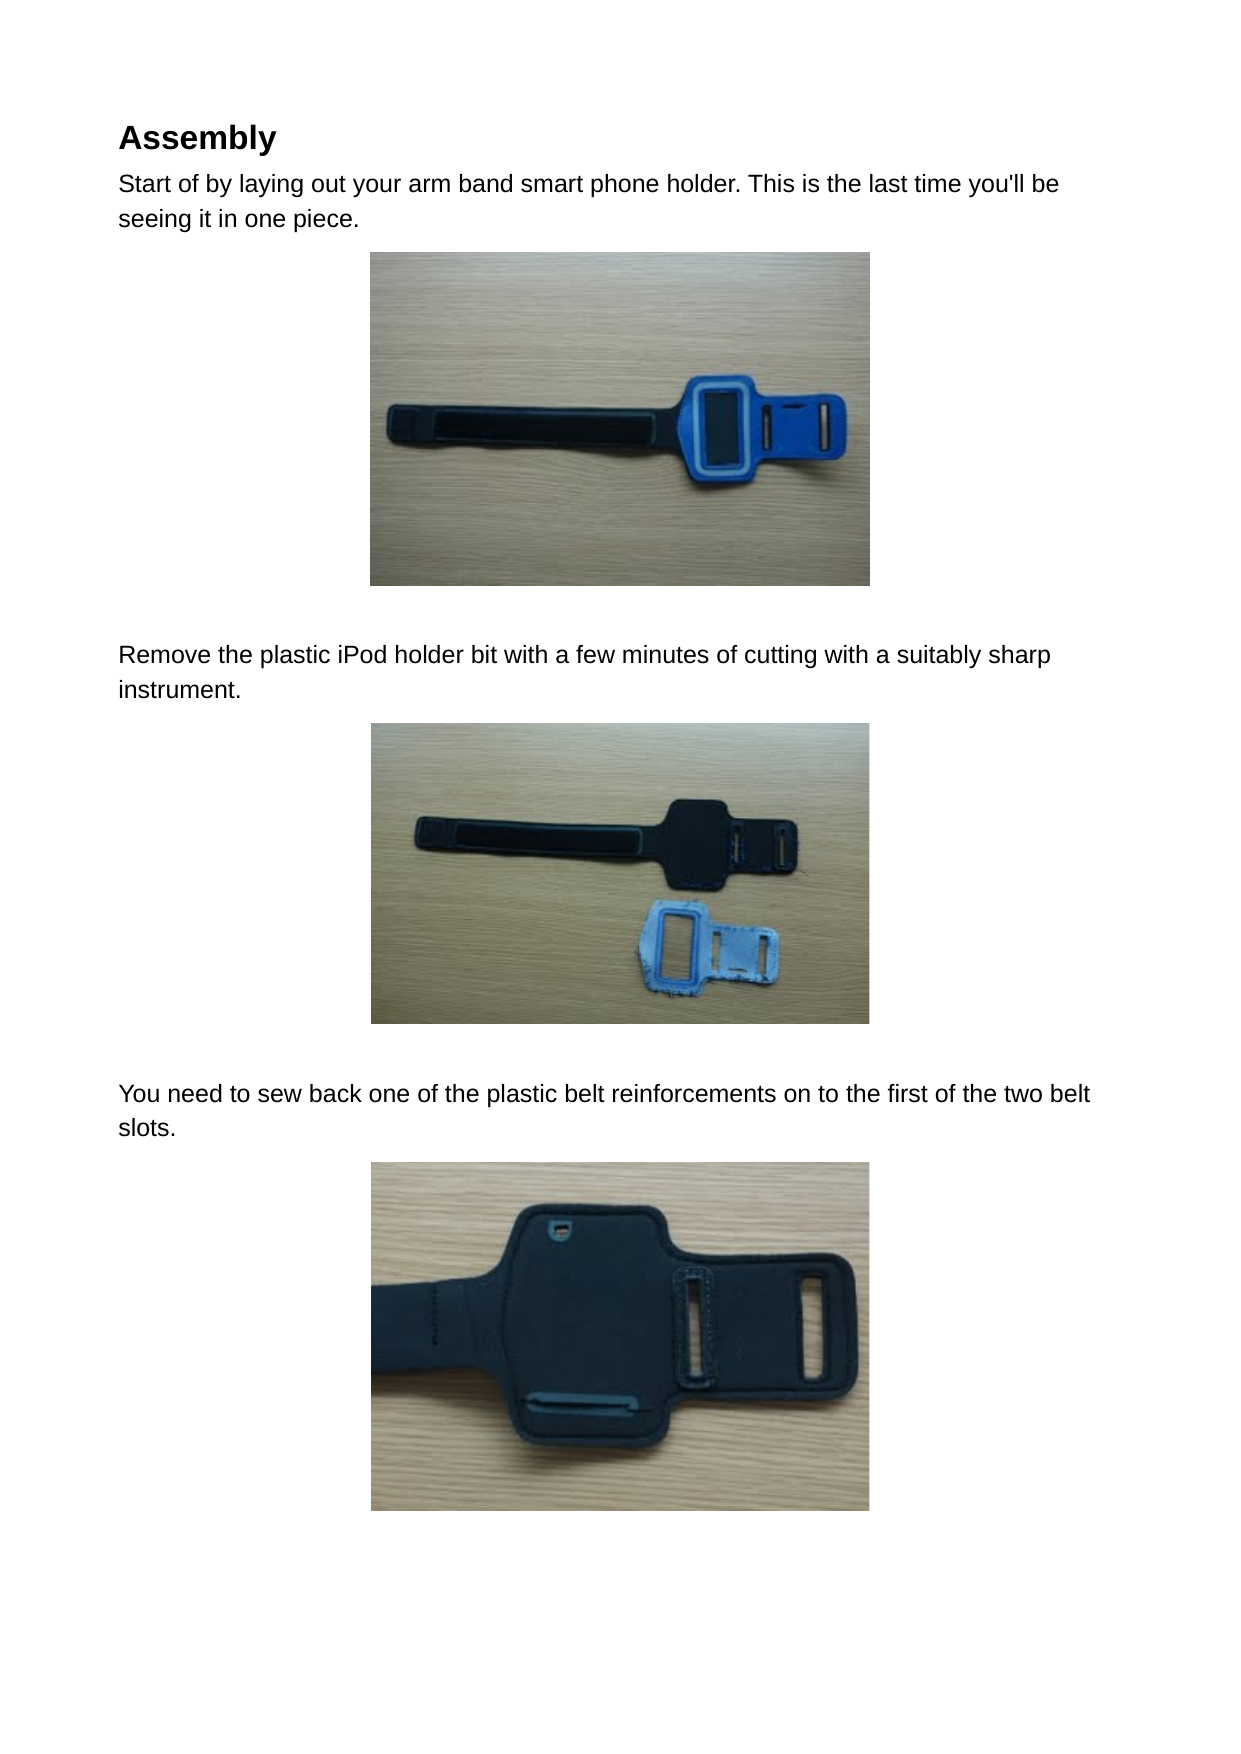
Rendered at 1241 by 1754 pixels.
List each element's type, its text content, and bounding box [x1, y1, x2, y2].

subtitle Assembly [118, 118, 1122, 157]
picture [371, 723, 870, 1024]
text Start of by laying out your arm band smart phone holder. This is the last time you'll be seeing it in one piece. [118, 169, 1122, 232]
picture [371, 1162, 870, 1511]
picture [370, 252, 870, 586]
text Remove the plastic iPod holder bit with a few minutes of cutting with a suitably sharp instrument. [118, 640, 1122, 704]
text You need to sew back one of the plastic belt reinforcements on to the first of the two belt slots. [118, 1079, 1122, 1142]
